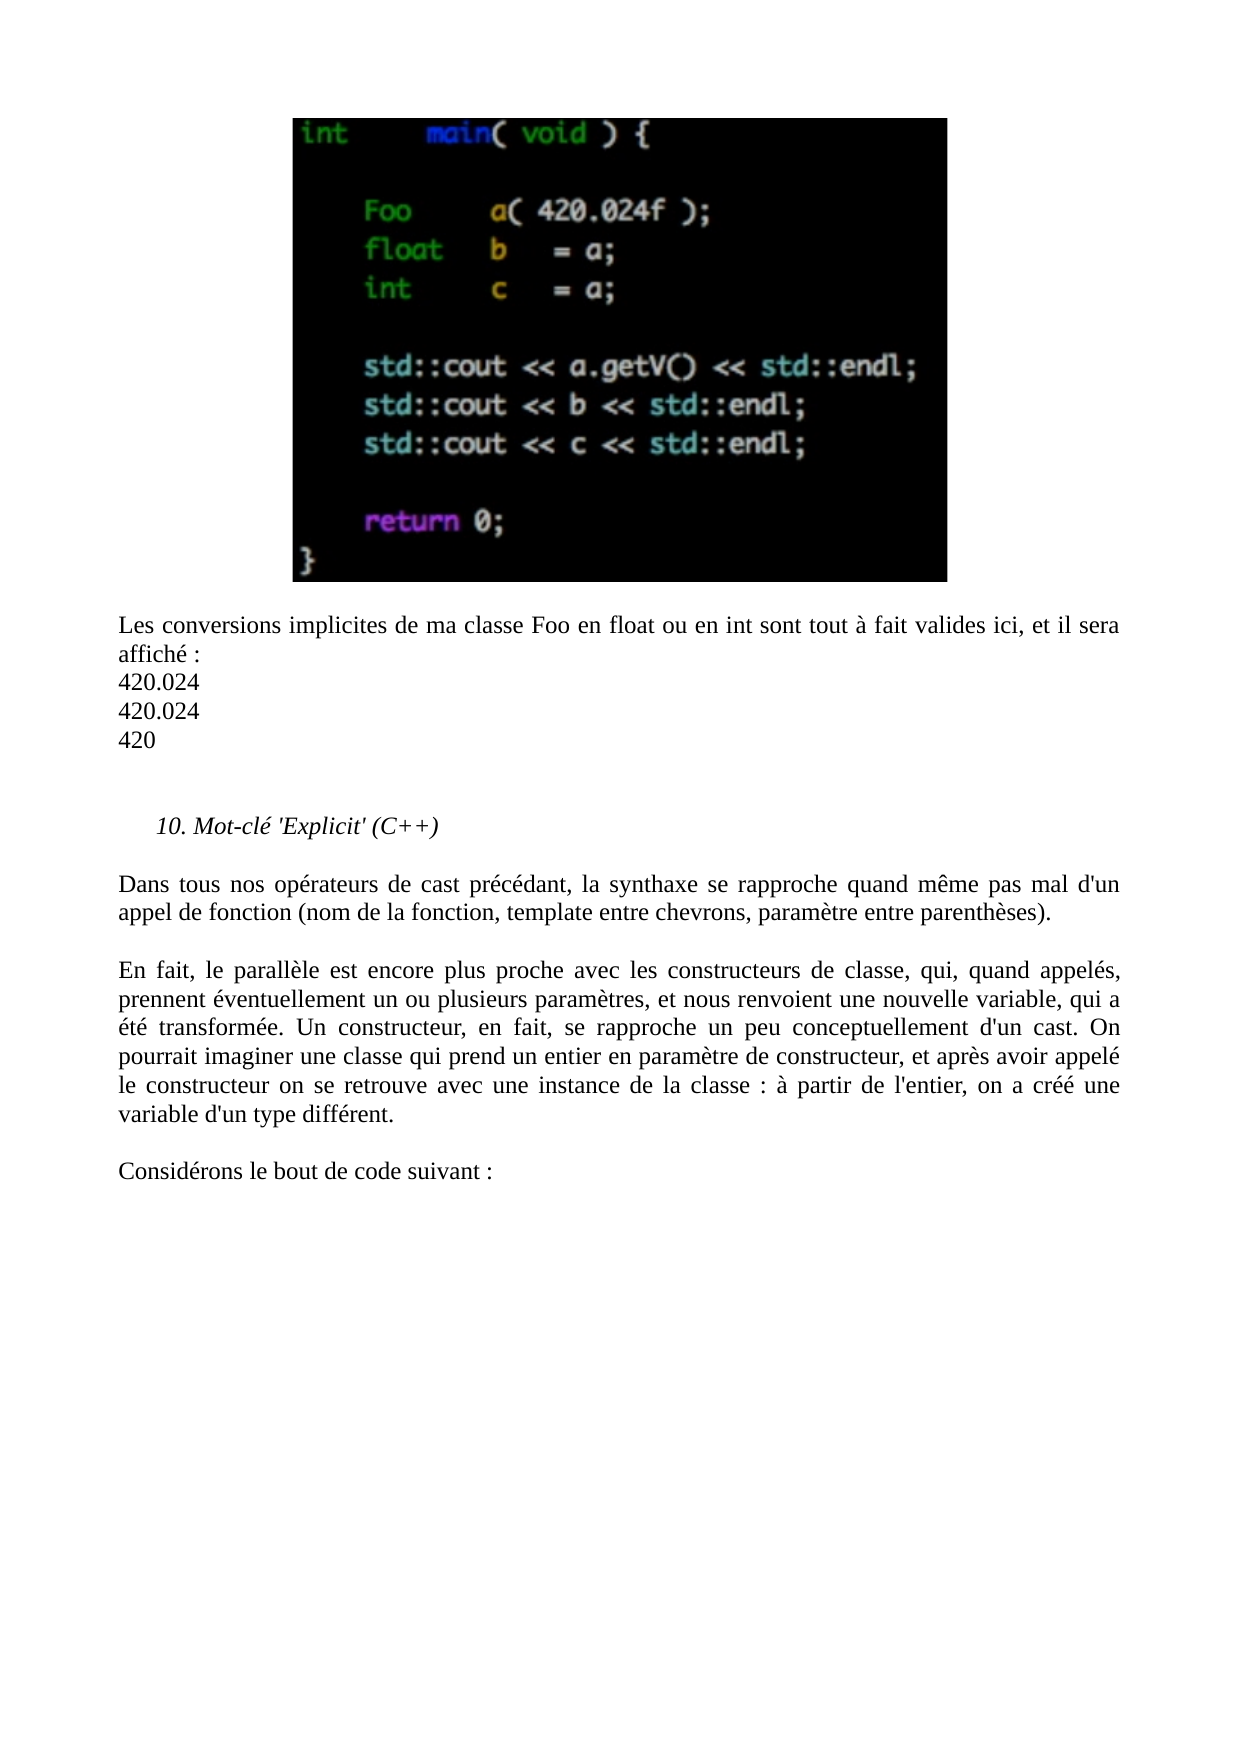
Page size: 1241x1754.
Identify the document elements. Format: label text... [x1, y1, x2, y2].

text 420 [118, 725, 1122, 754]
text 420.024 [118, 667, 1122, 696]
text En fait, le parallèle est encore plus proche avec les constructeurs de classe, qui, quand appelés, prennent éventuellement un ou plusieurs paramètres, et nous renvoient une nouvelle variable, qui a été transformée. Un constructeur, en fait, se rapproche un peu conceptuellement d'un cast. On pourrait imaginer une classe qui prend un entier en paramètre de constructeur, et après avoir appelé le constructeur on se retrouve avec une instance de la classe : à partir de l'entier, on a créé une variable d'un type différent. [118, 955, 1122, 1127]
text 420.024 [118, 696, 1122, 725]
text Considérons le bout de code suivant : [118, 1156, 1122, 1185]
text Dans tous nos opérateurs de cast précédant, la synthaxe se rapproche quand même pas mal d'un appel de fonction (nom de la fonction, template entre chevrons, paramètre entre parenthèses). [118, 869, 1122, 926]
text Les conversions implicites de ma classe Foo en float ou en int sont tout à fait valides ici, et il sera affiché : [118, 610, 1122, 667]
list Mot-clé 'Explicit' (C++) [156, 811, 1122, 840]
